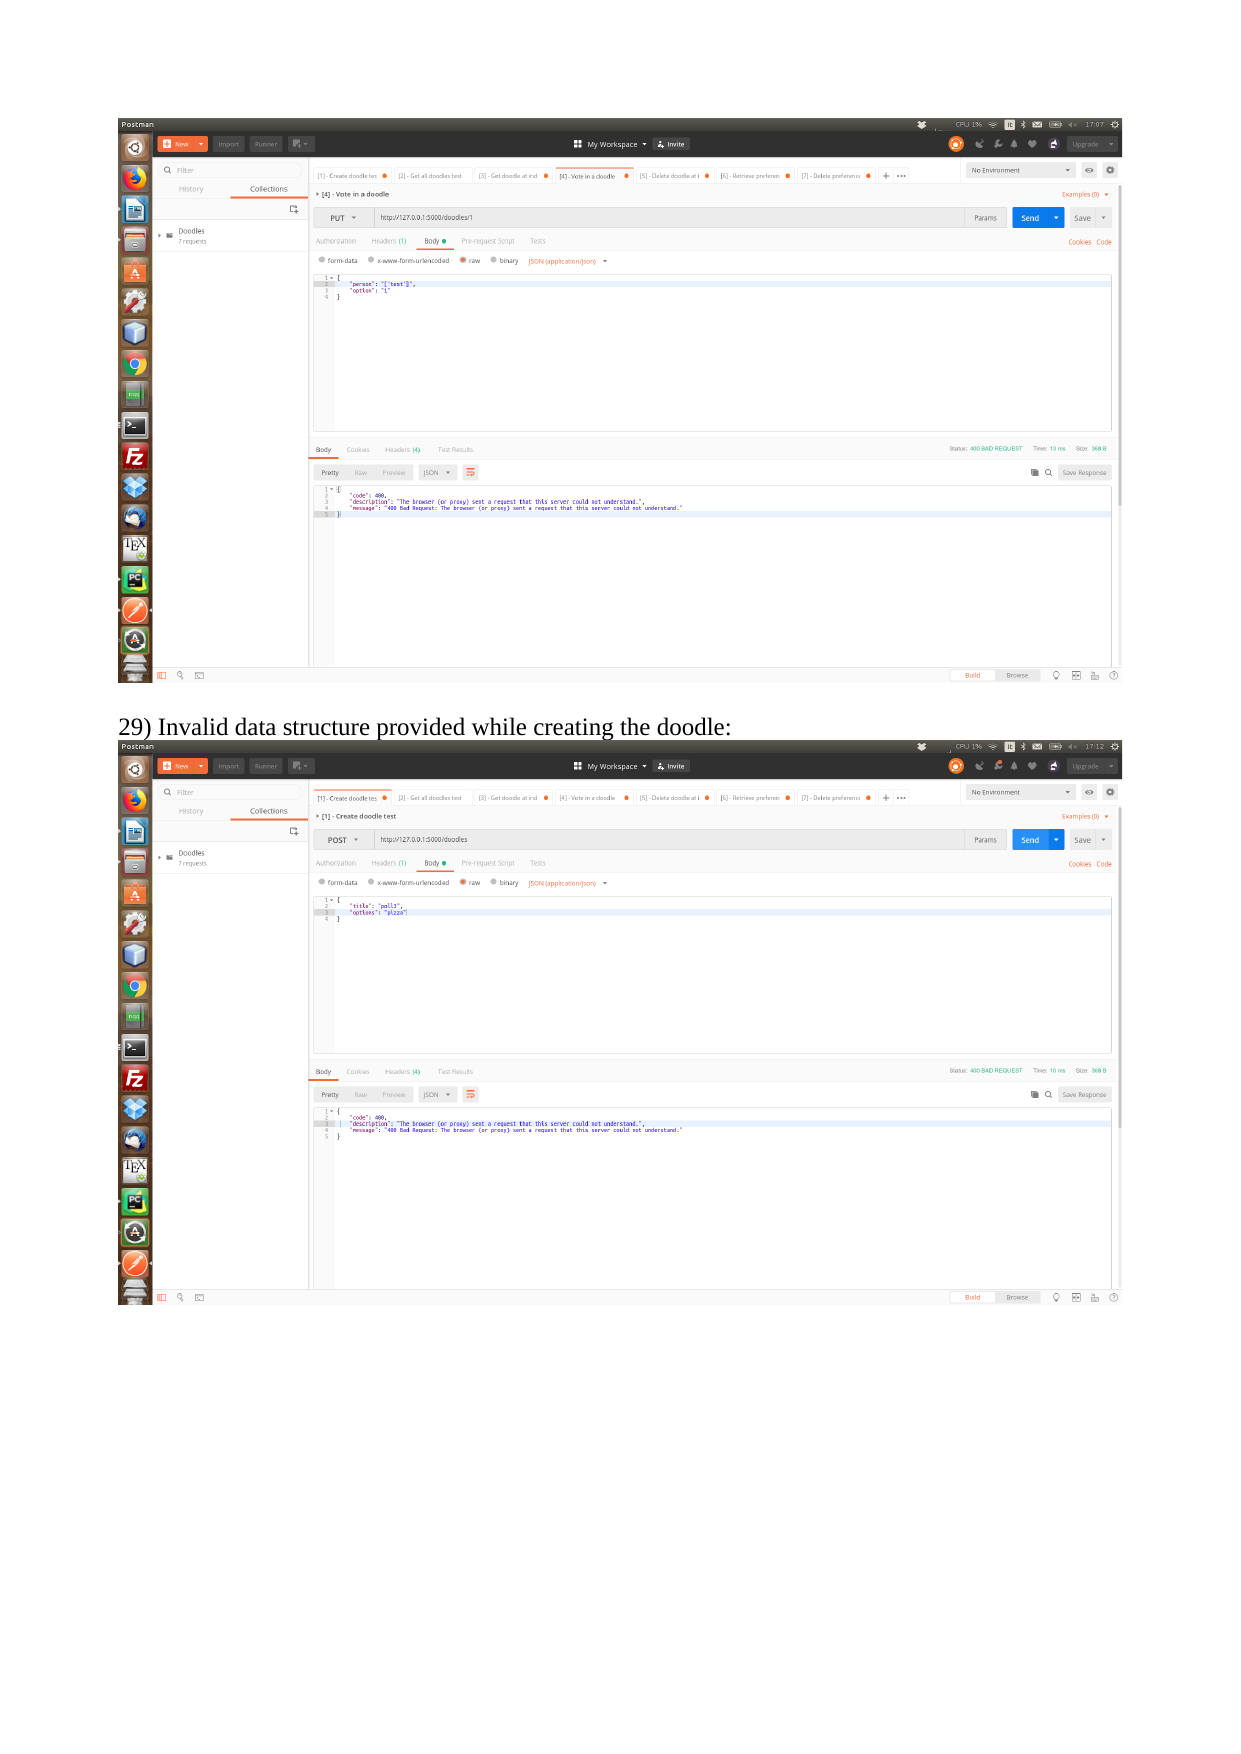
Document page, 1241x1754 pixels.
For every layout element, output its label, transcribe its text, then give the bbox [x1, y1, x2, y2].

picture [118, 118, 1123, 683]
picture [118, 740, 1123, 1305]
text 29) Invalid data structure provided while creating the doodle: [118, 712, 1122, 740]
